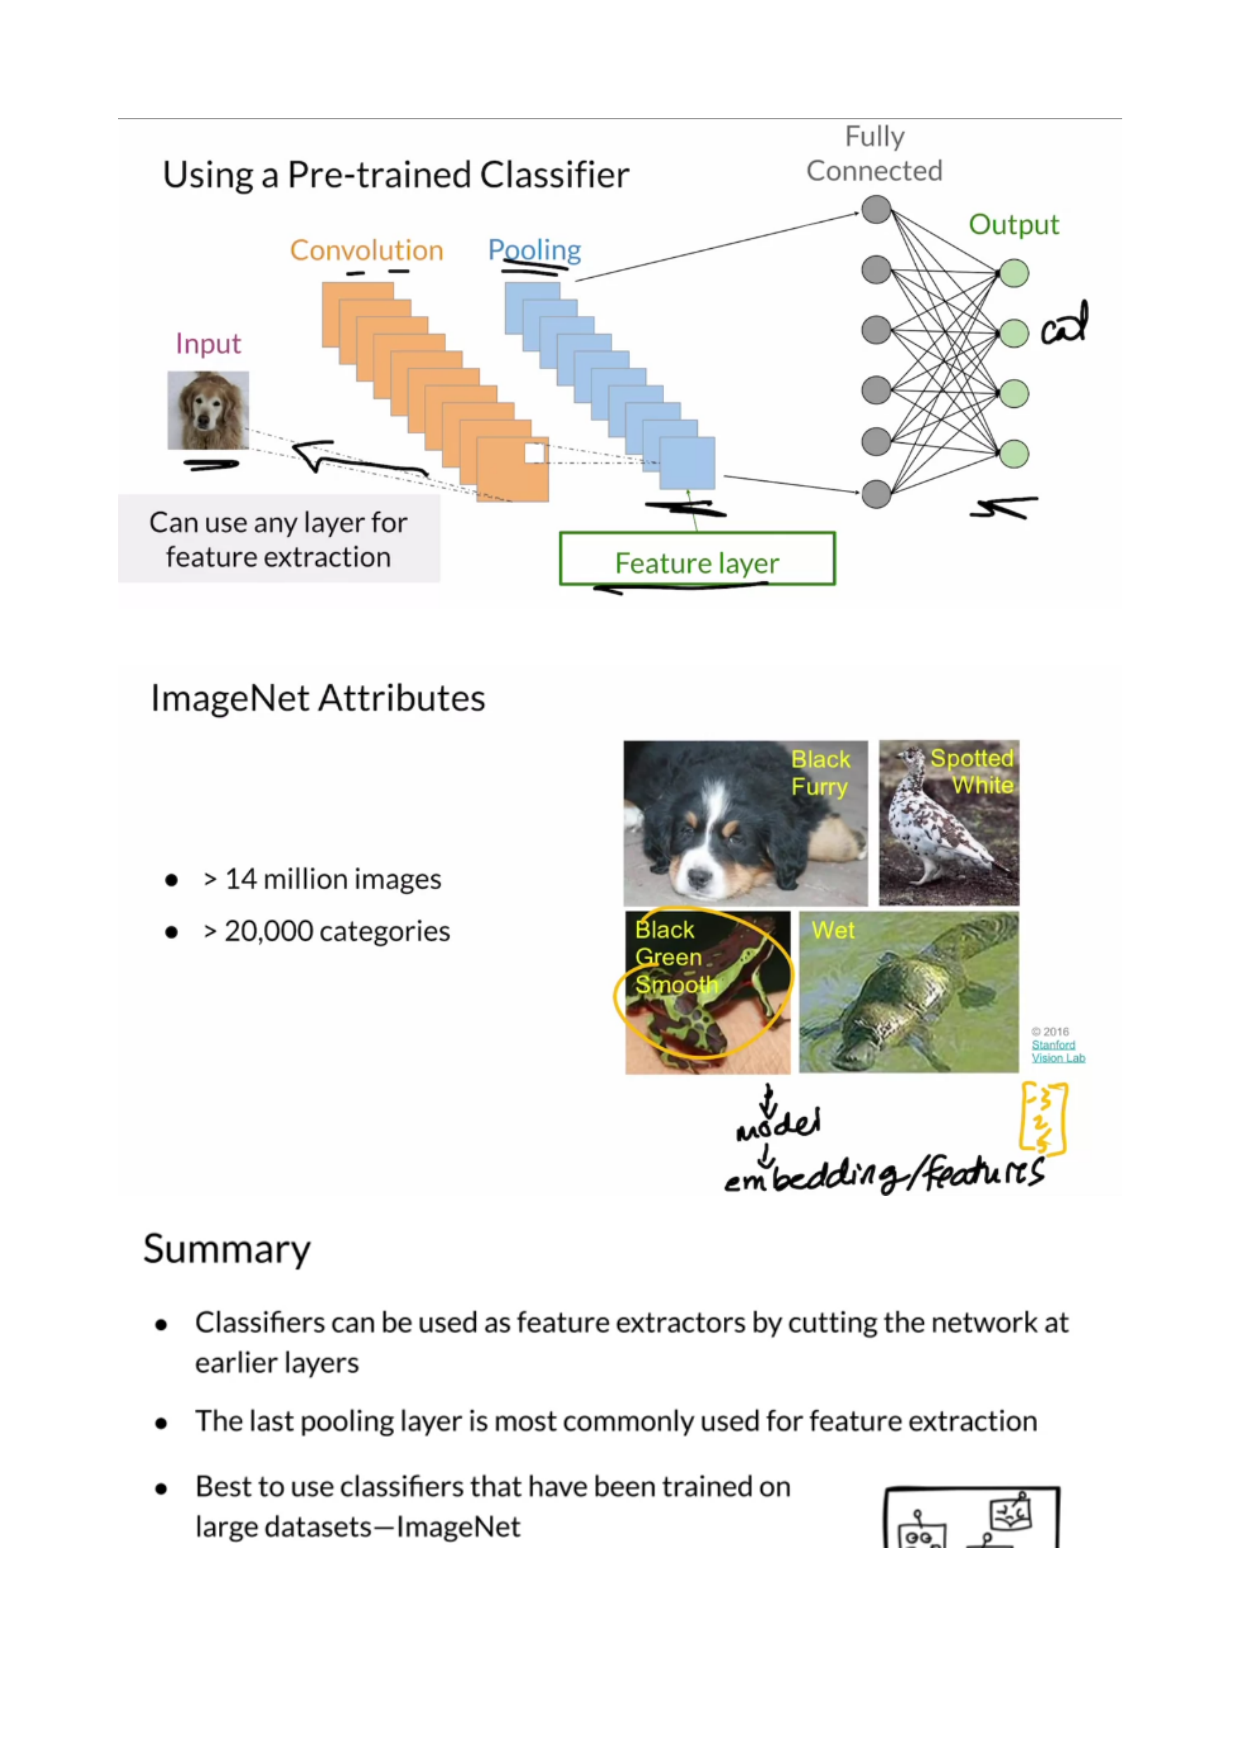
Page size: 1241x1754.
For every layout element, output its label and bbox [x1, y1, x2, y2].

picture [118, 1224, 1123, 1548]
picture [118, 118, 1123, 609]
picture [118, 665, 1123, 1196]
